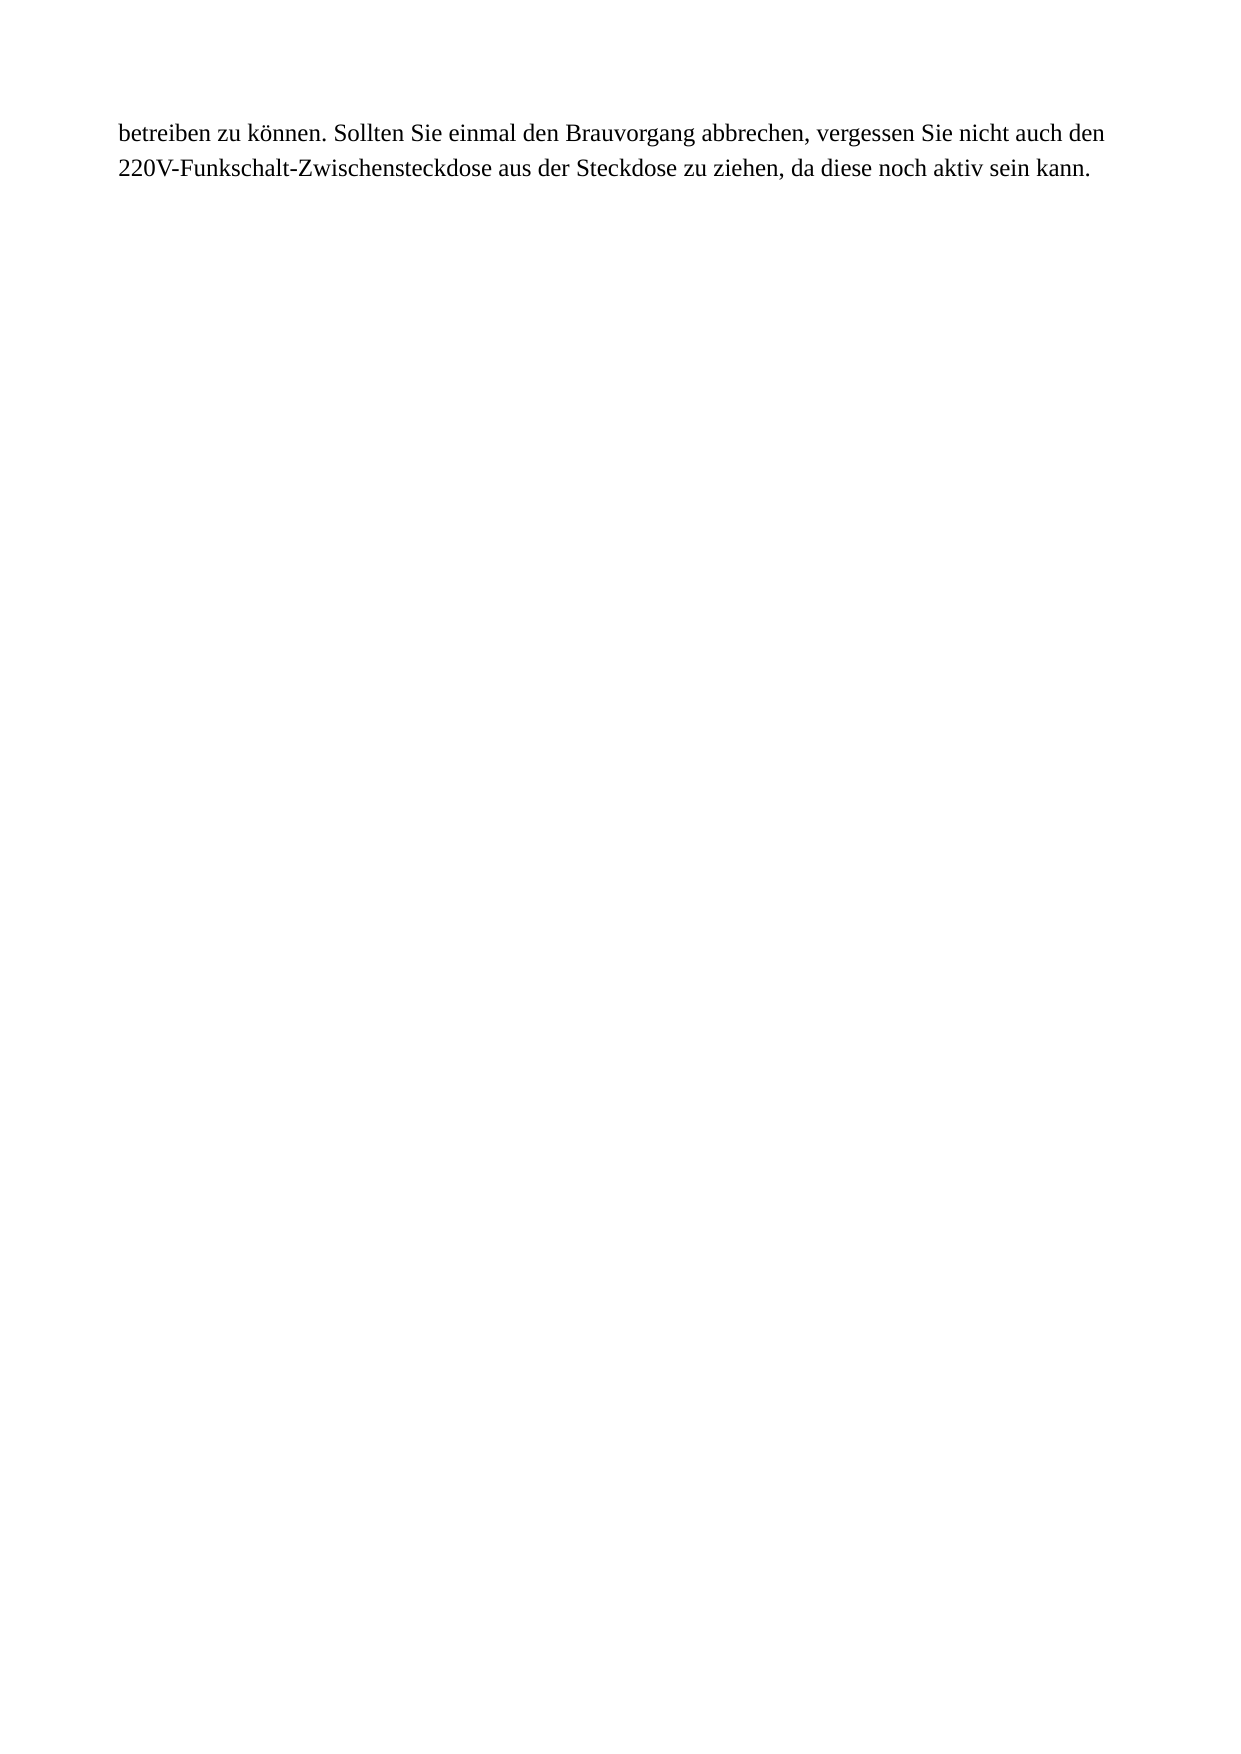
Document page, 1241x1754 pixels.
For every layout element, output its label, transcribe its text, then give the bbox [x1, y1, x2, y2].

text betreiben zu können. Sollten Sie einmal den Brauvorgang abbrechen, vergessen Sie nicht auch den 220V-Funkschalt-Zwischensteckdose aus der Steckdose zu ziehen, da diese noch aktiv sein kann. [118, 118, 1122, 181]
